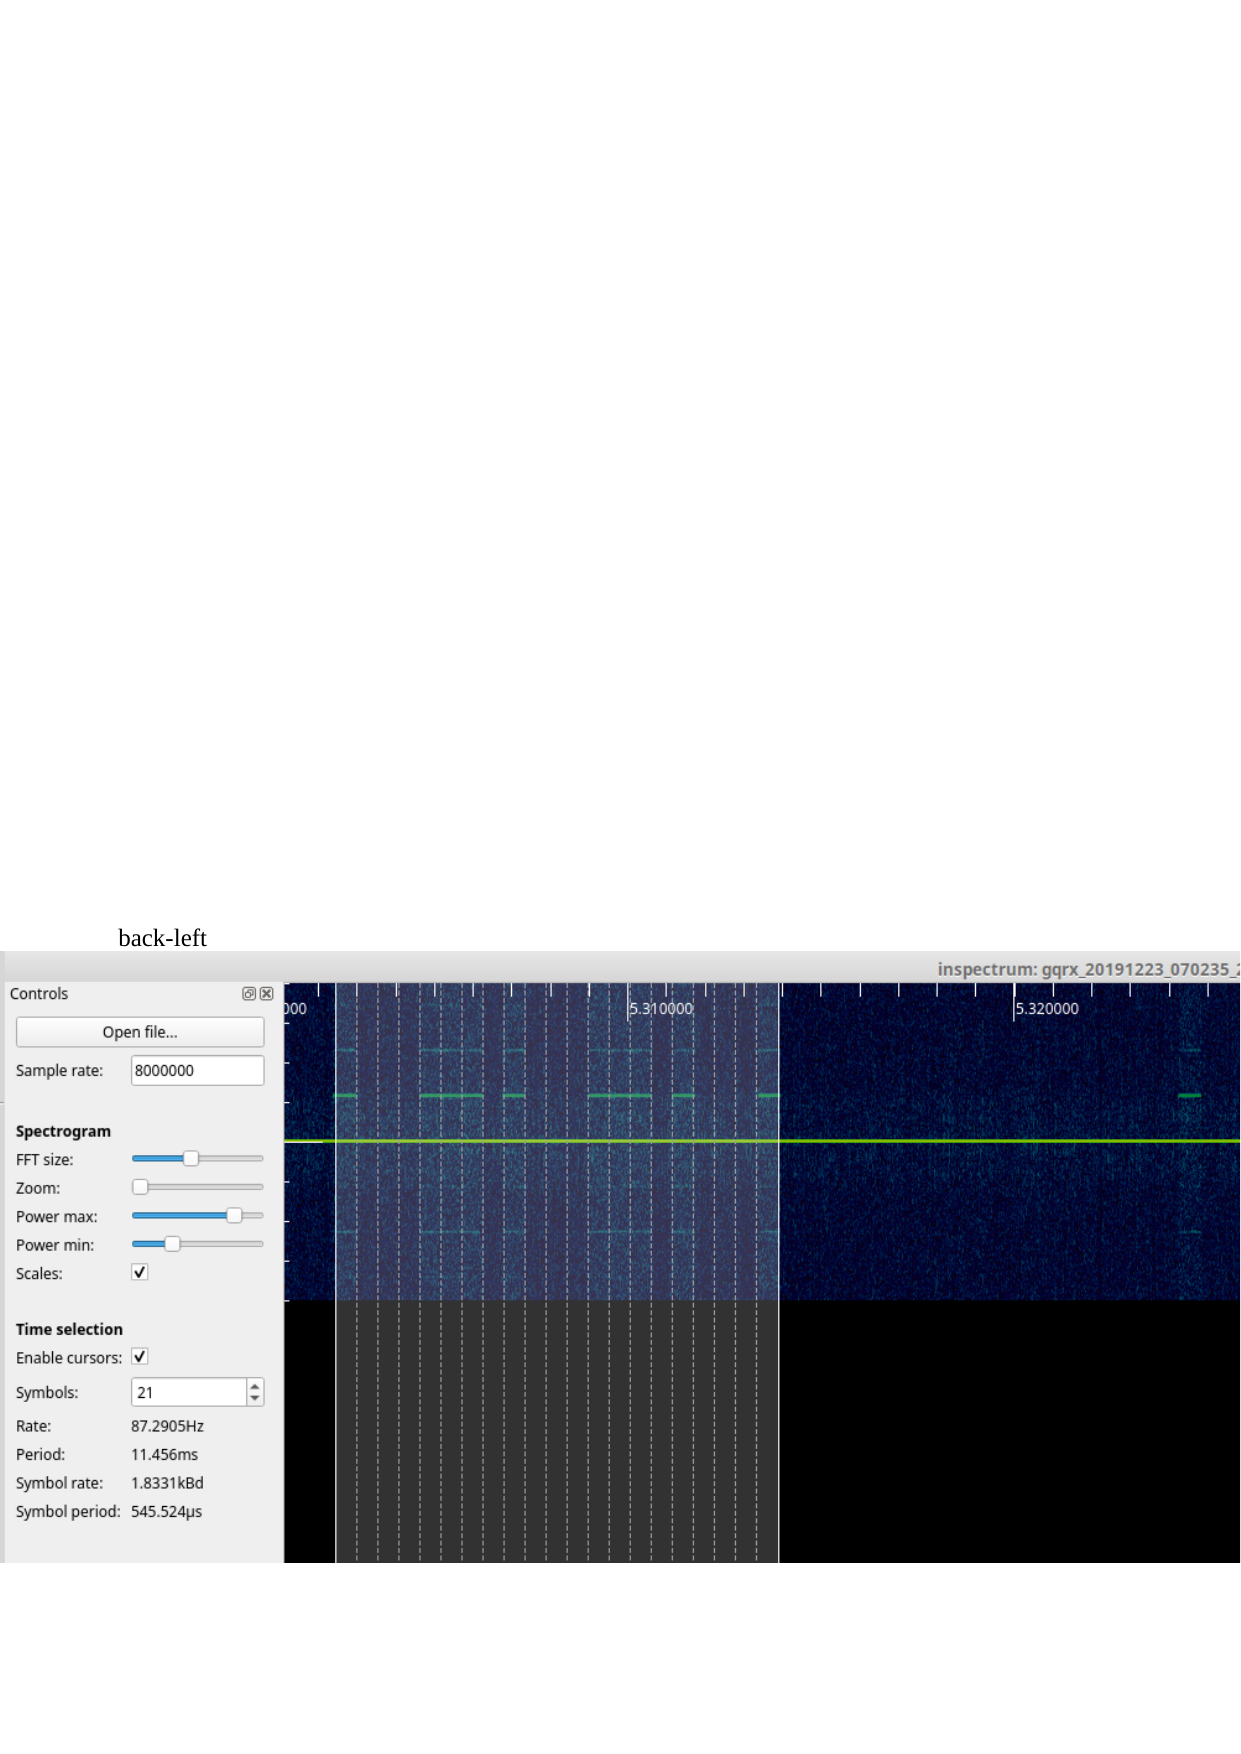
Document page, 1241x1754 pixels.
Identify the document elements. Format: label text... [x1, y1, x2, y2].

picture [0, 951, 1241, 1563]
text back-left [118, 923, 1122, 951]
